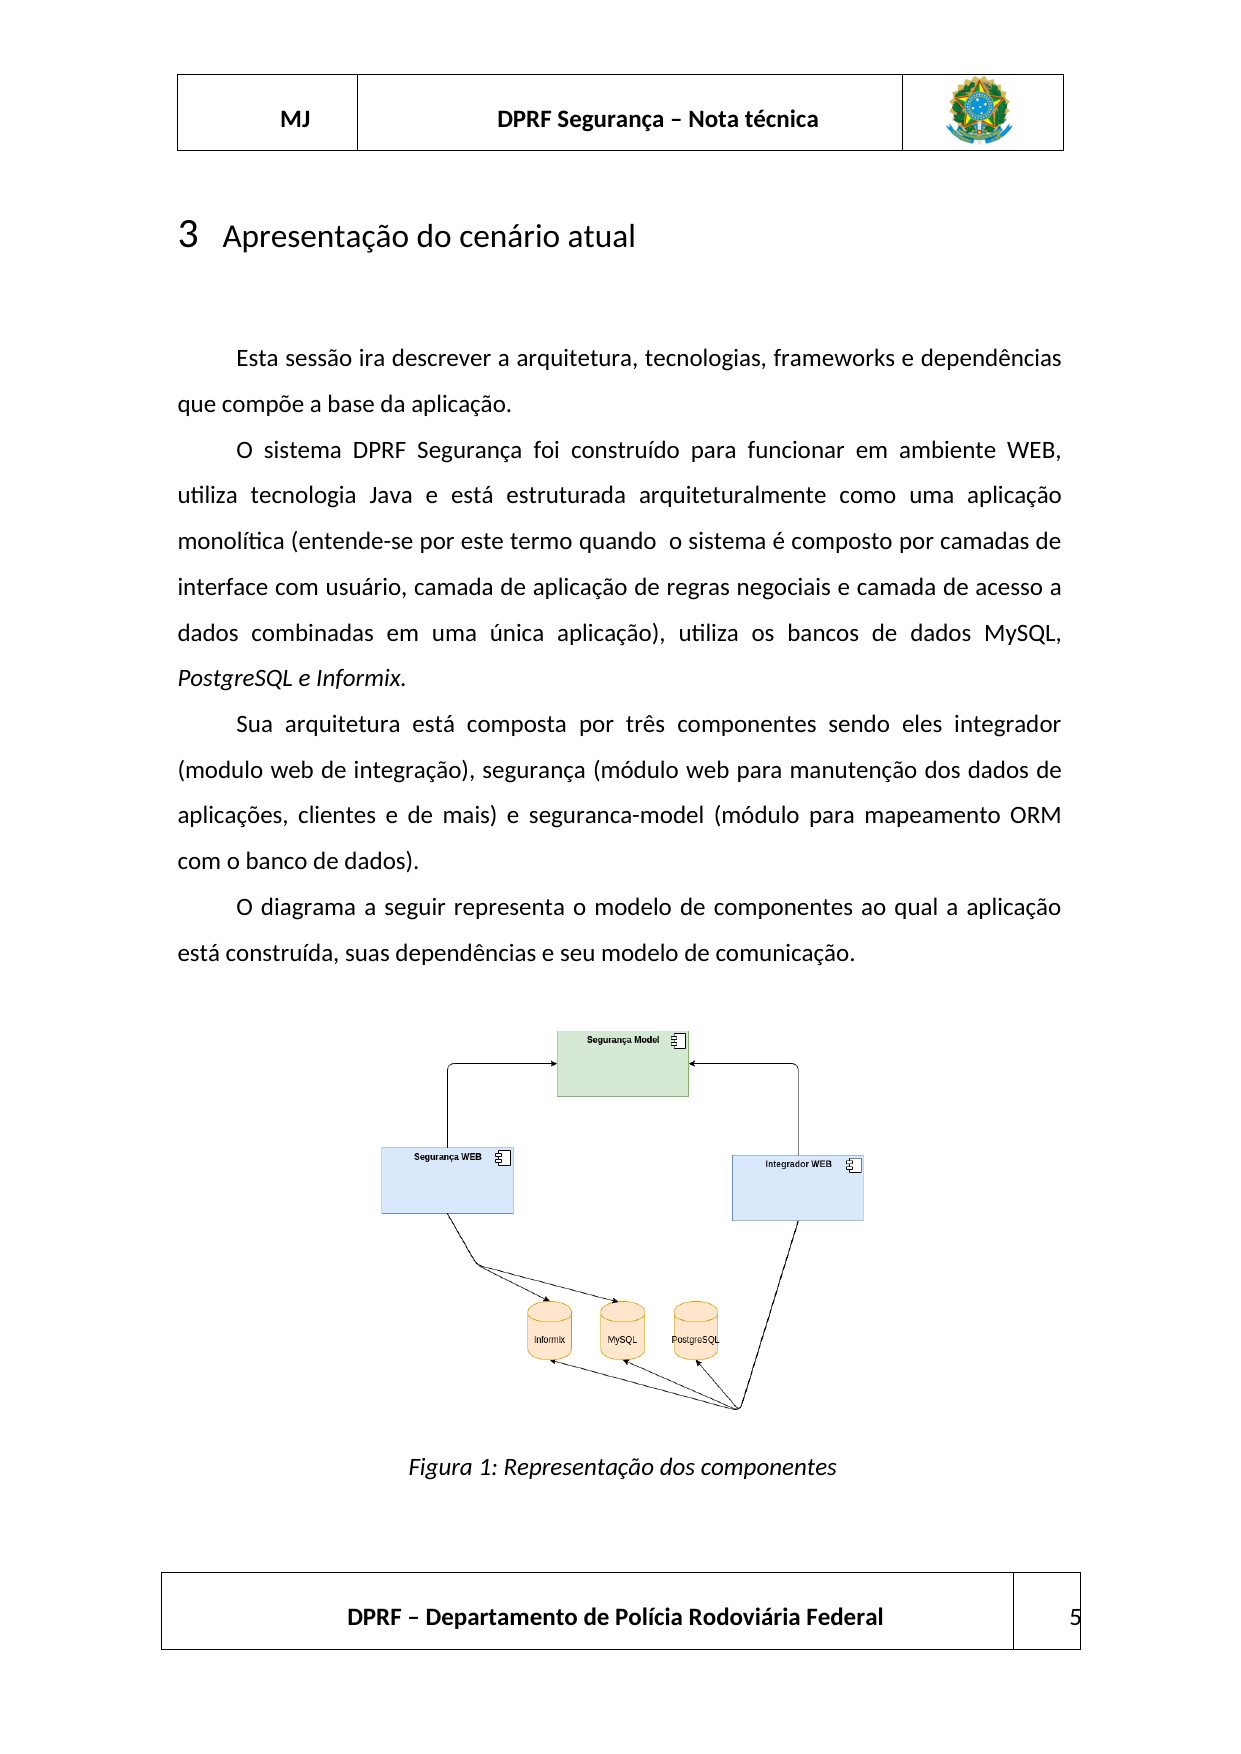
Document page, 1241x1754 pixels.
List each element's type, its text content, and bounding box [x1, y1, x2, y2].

text [382, 1018, 864, 1031]
text Figura 1: Representação dos componentes [382, 1417, 864, 1481]
text Esta sessão ira descrever a arquitetura, tecnologias, frameworks e dependências que compõe a base da aplicação. [177, 342, 1063, 419]
text O diagrama a seguir representa o modelo de componentes ao qual a aplicação está construída, suas dependências e seu modelo de comunicação. [177, 891, 1063, 967]
picture [944, 75, 1020, 149]
text O sistema DPRF Segurança foi construído para funcionar em ambiente WEB, utiliza tecnologia Java e está estruturada arquiteturalmente como uma aplicação monolítica (entende-se por este termo quando o sistema é composto por camadas de interface com usuário, camada de aplicação de regras negociais e camada de acesso a dados combinadas em uma única aplicação), utiliza os bancos de dados MySQL, PostgreSQL e Informix. [177, 434, 1063, 693]
subtitle Apresentação do cenário atual [177, 207, 1063, 257]
picture [381, 1031, 864, 1417]
text Sua arquitetura está composta por três componentes sendo eles integrador (modulo web de integração), segurança (módulo web para manutenção dos dados de aplicações, clientes e de mais) e seguranca-model (módulo para mapeamento ORM com o banco de dados). [177, 708, 1063, 876]
